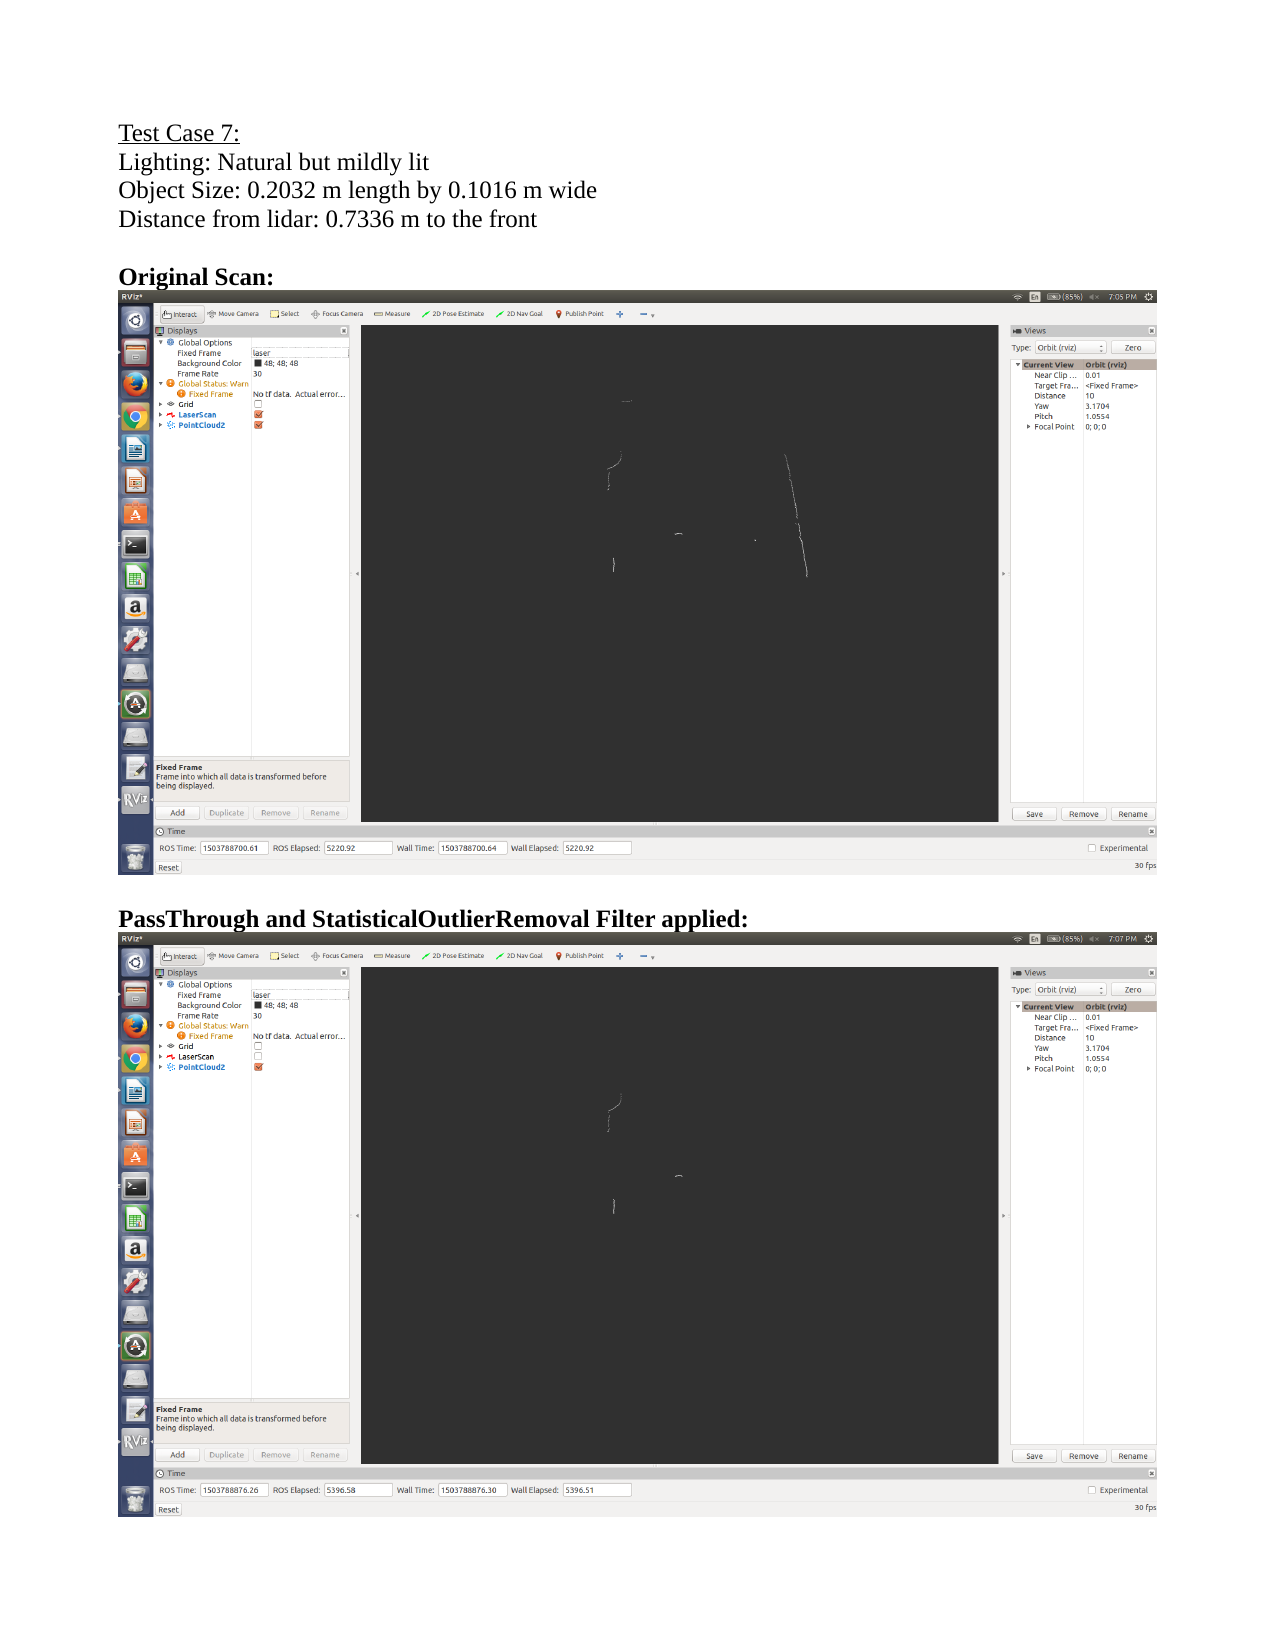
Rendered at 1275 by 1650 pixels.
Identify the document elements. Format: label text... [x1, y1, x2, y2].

text Original Scan: [118, 262, 1157, 290]
text Distance from lidar: 0.7336 m to the front [118, 204, 1157, 233]
text Test Case 7: [118, 118, 1157, 147]
picture [118, 932, 1157, 1517]
text Object Size: 0.2032 m length by 0.1016 m wide [118, 176, 1157, 204]
picture [118, 290, 1157, 875]
text PassThrough and StatisticalOutlierRemoval Filter applied: [118, 904, 1157, 932]
text Lighting: Natural but mildly lit [118, 147, 1157, 176]
